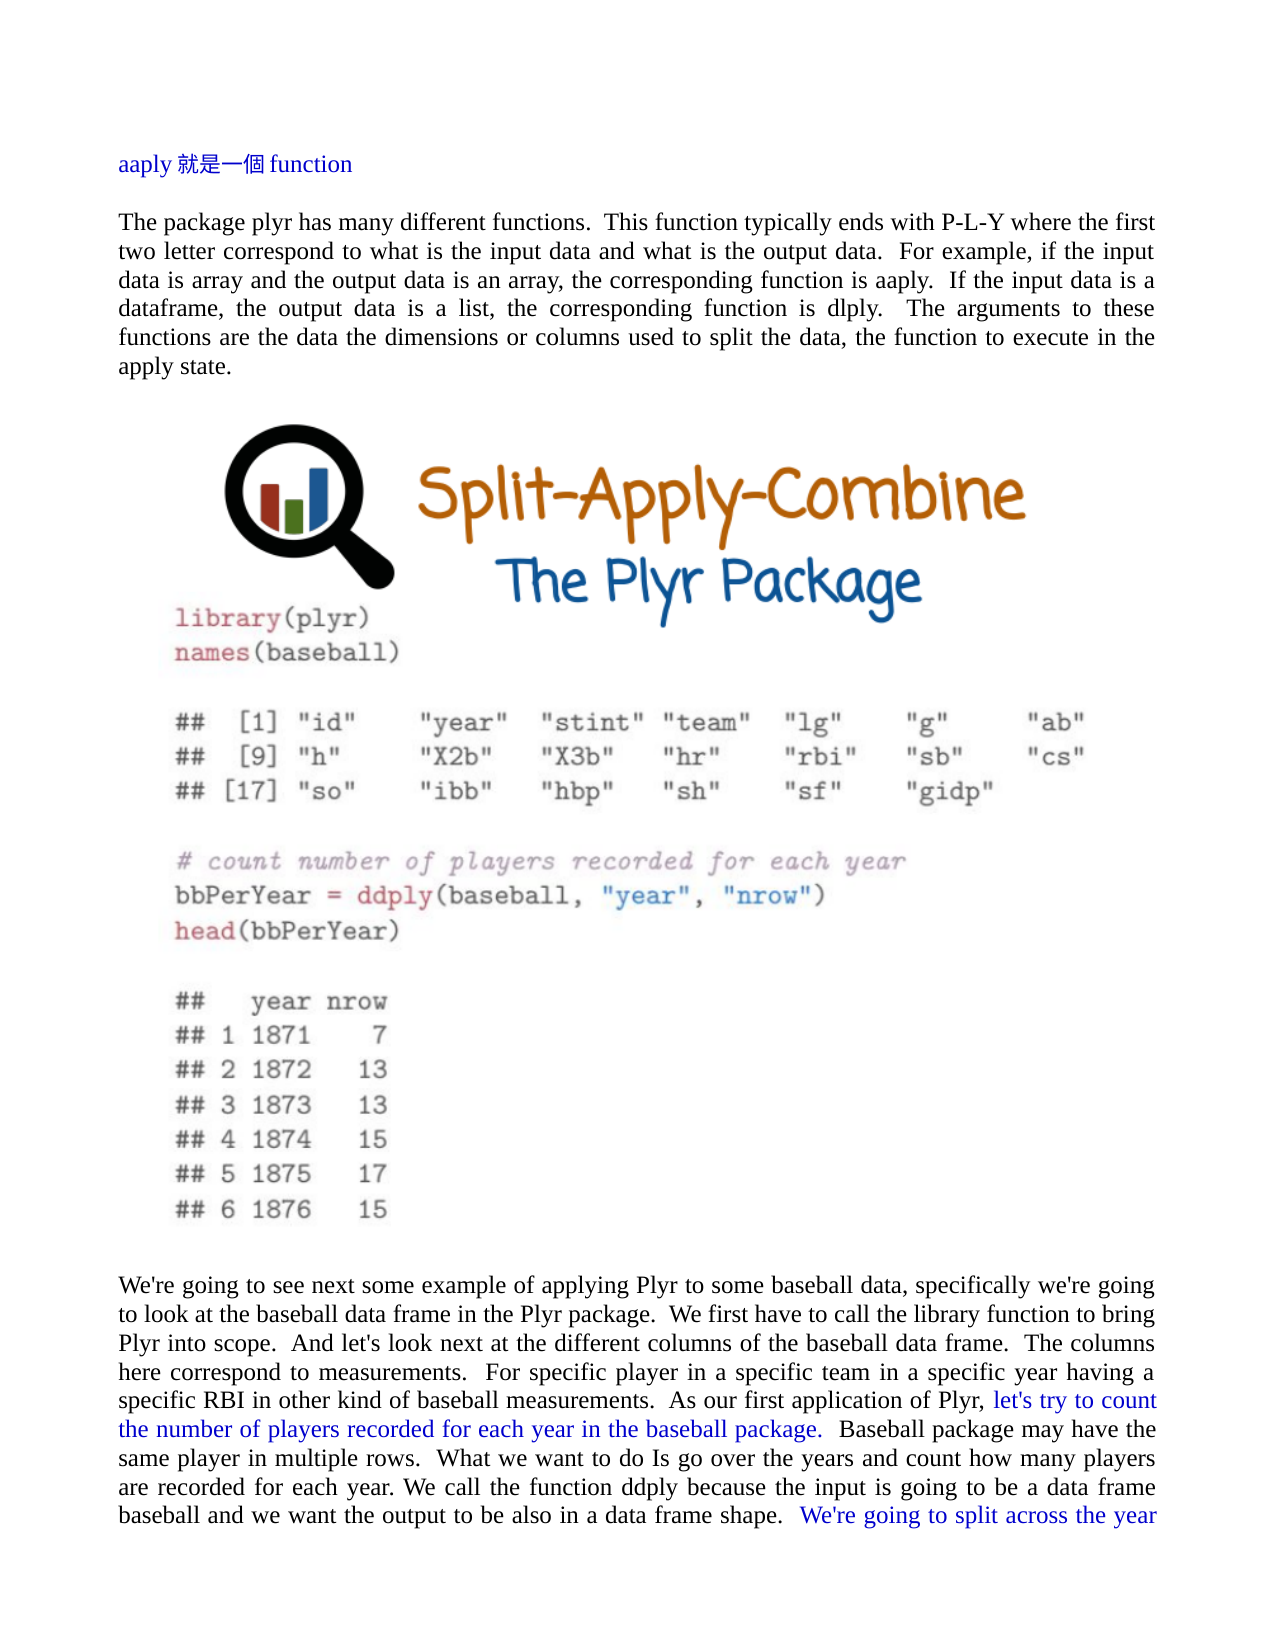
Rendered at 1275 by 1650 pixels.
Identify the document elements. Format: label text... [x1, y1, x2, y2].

text We're going to see next some example of applying Plyr to some baseball data, specifically we're going to look at the baseball data frame in the Plyr package. We first have to call the library function to bring Plyr into scope. And let's look next at the different columns of the baseball data frame. The columns here correspond to measurements. For specific player in a specific team in a specific year having a specific RBI in other kind of baseball measurements. As our first application of Plyr, let's try to count the number of players recorded for each year in the baseball package. Baseball package may have the same player in multiple rows. What we want to do Is go over the years and count how many players are recorded for each year. We call the function ddply because the input is going to be a data frame baseball and we want the output to be also in a data frame shape. We're going to split across the year [118, 1271, 1157, 1529]
text The package plyr has many different functions. This function typically ends with P-L-Y where the first two letter correspond to what is the input data and what is the output data. For example, if the input data is array and the output data is an array, the corresponding function is aaply. If the input data is a dataframe, the output data is a list, the corresponding function is dlply. The arguments to these functions are the data the dimensions or columns used to split the data, the function to execute in the apply state. [118, 207, 1157, 380]
text aaply就是一個function [118, 147, 1157, 178]
picture [118, 408, 1157, 1242]
